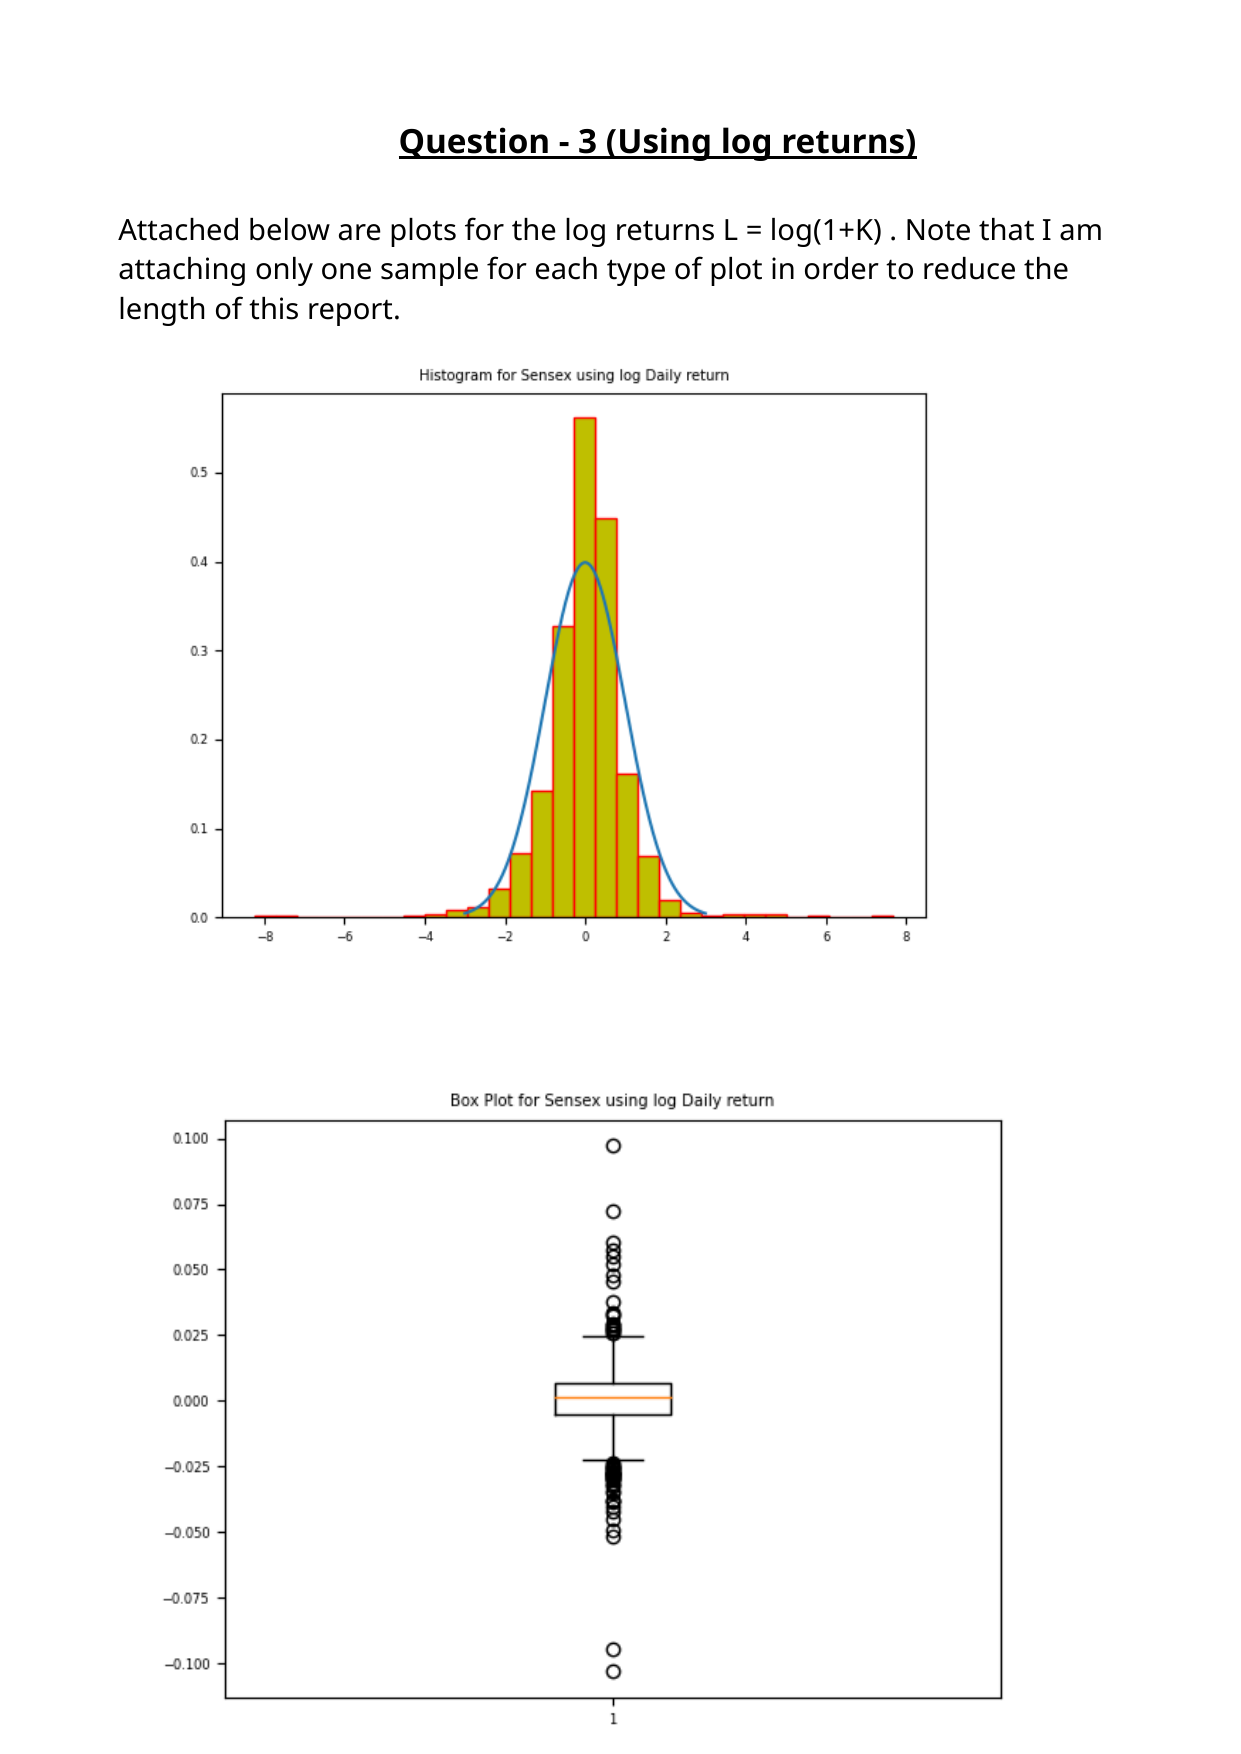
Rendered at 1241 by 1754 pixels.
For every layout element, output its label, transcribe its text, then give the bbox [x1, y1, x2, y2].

picture [125, 1062, 1040, 1751]
picture [144, 348, 974, 974]
list Question - 3 (Using log returns) [156, 118, 1122, 163]
text Attached below are plots for the log returns L = log(1+K) . Note that I am attaching only one sample for each type of plot in order to reduce the length of this report. [118, 209, 1122, 328]
